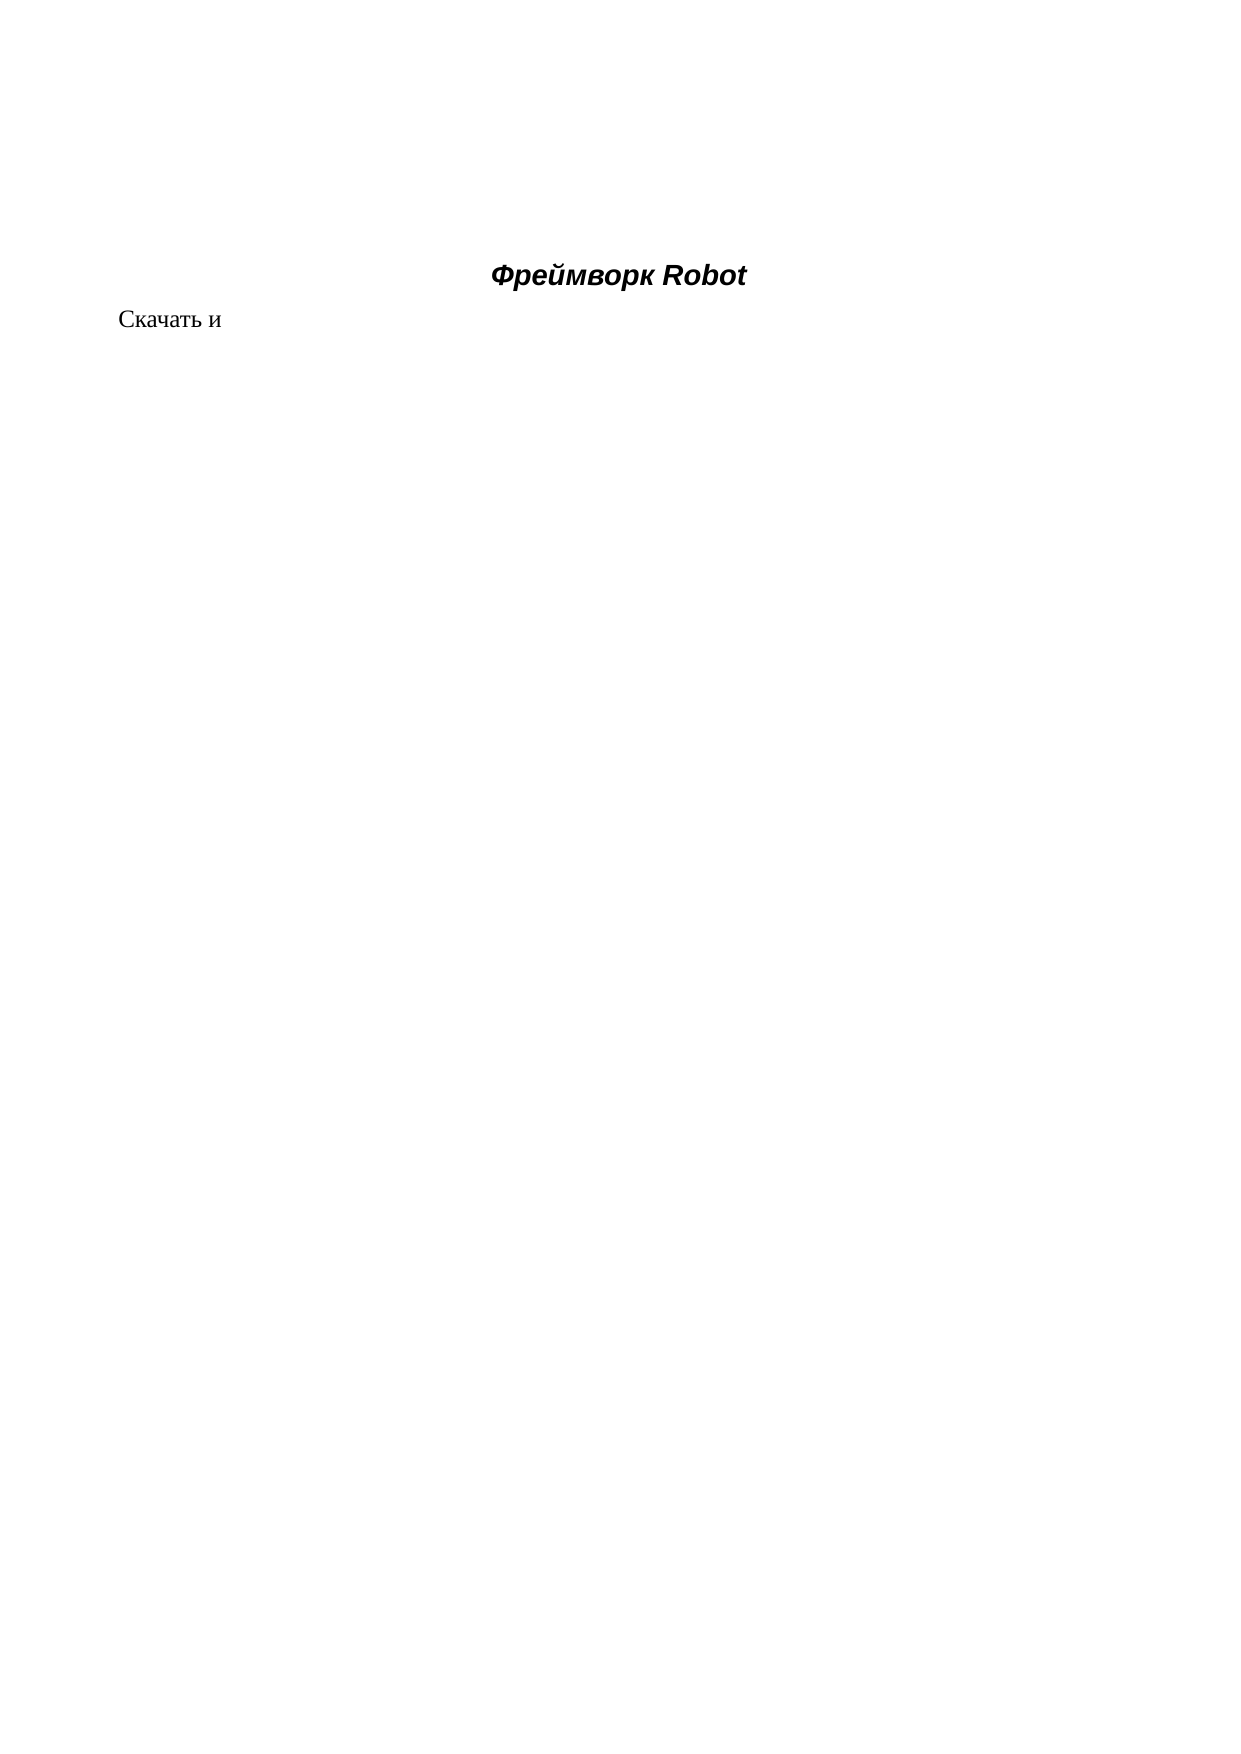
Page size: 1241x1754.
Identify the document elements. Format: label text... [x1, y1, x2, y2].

text Скачать и [118, 304, 1122, 333]
subtitle Фреймворк Robot [118, 258, 1122, 292]
